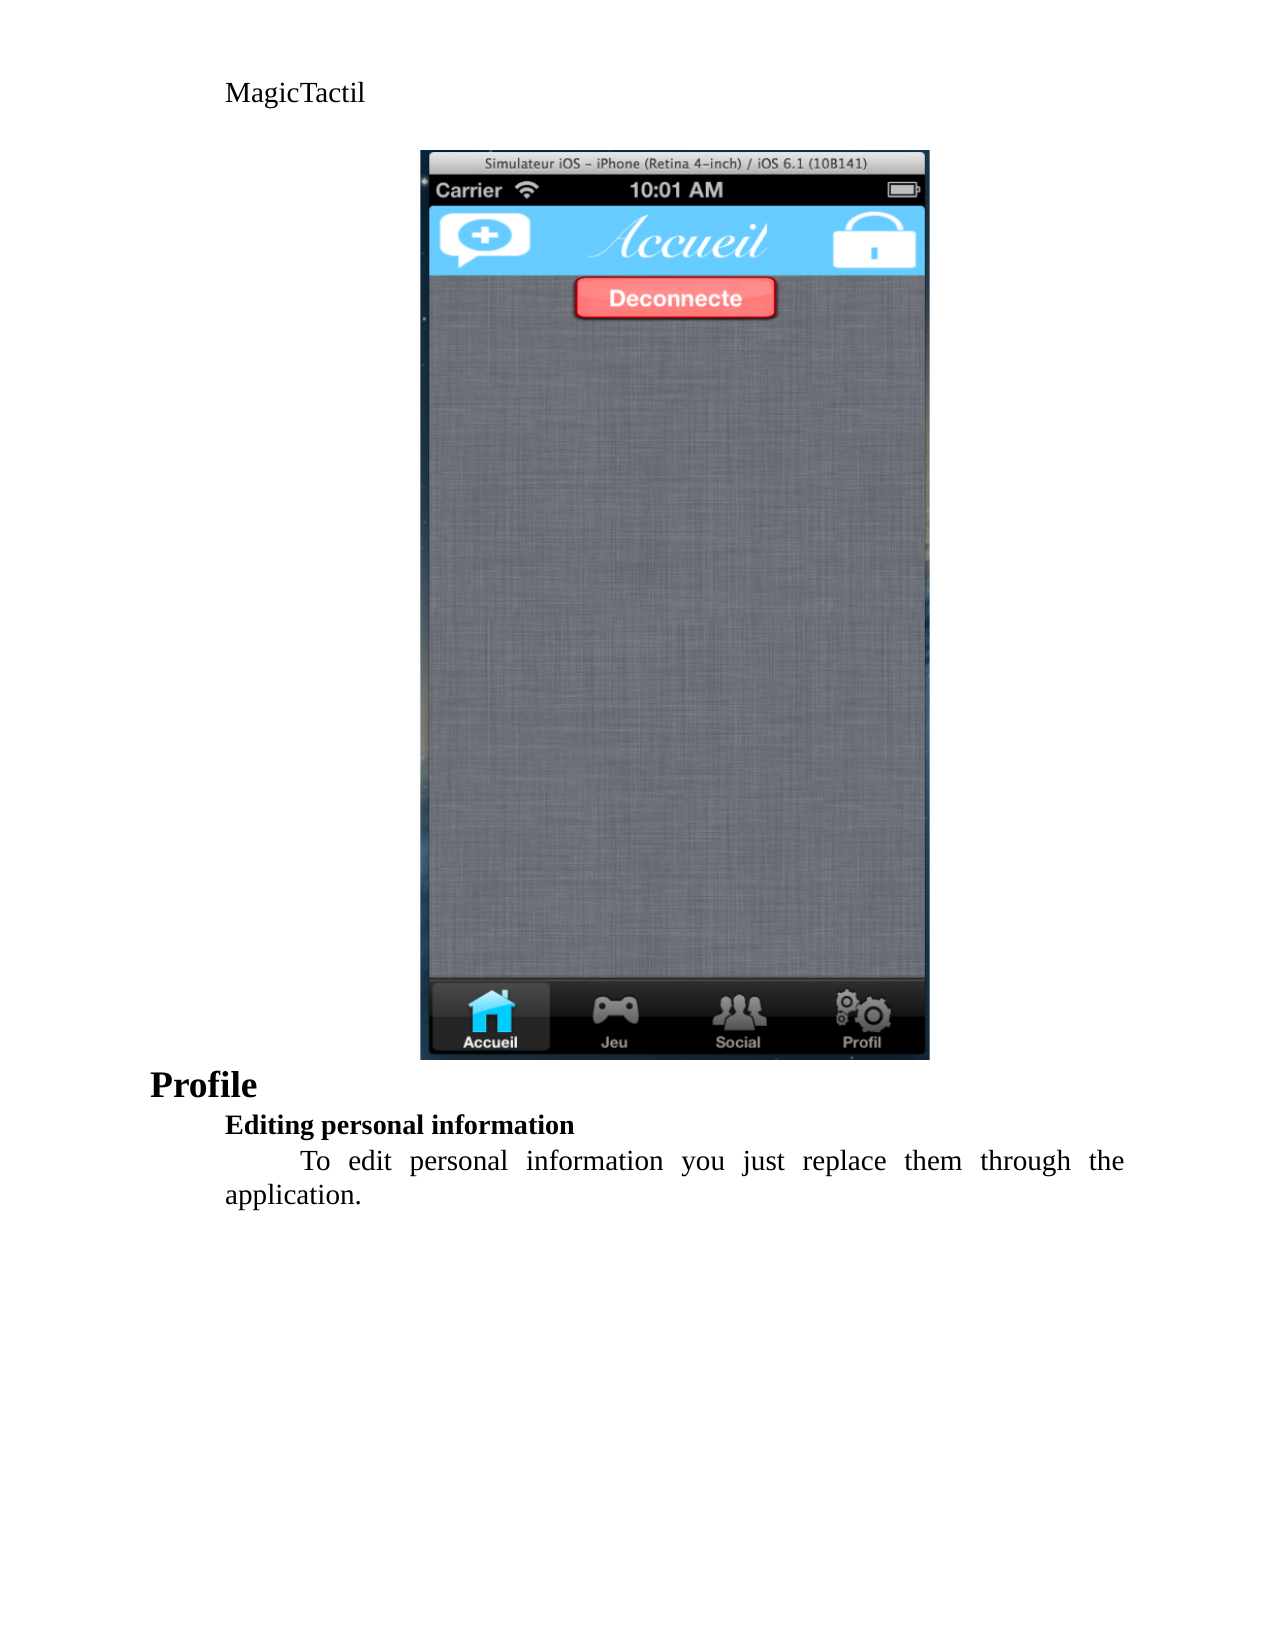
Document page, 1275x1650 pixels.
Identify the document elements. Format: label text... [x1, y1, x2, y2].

text To edit personal information you just replace them through the application. [225, 1143, 1125, 1211]
subtitle Editing personal information [150, 1108, 1125, 1141]
subtitle Profile [150, 1062, 1125, 1105]
picture [420, 150, 930, 1060]
